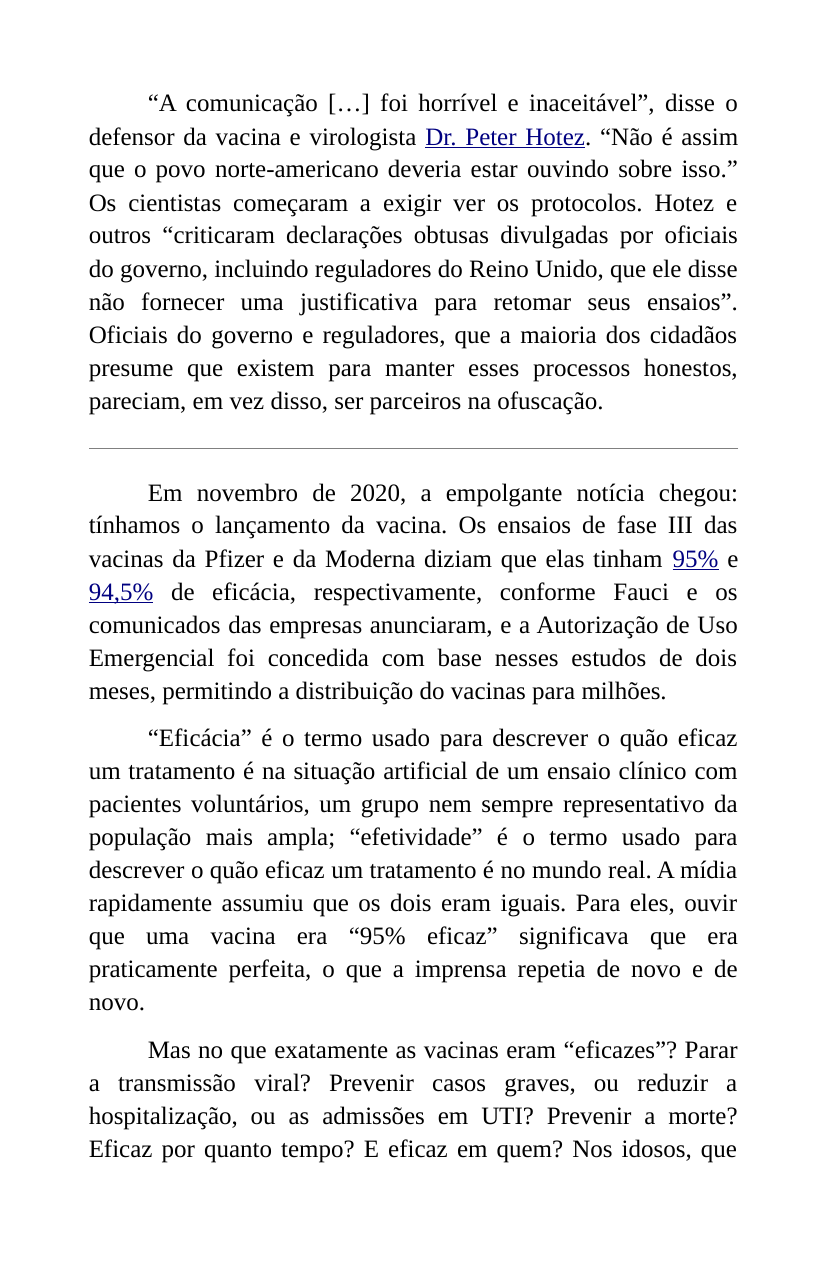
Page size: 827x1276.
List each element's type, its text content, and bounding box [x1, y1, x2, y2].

text “A comunicação […] foi horrível e inaceitável”, disse o defensor da vacina e virologista Dr. Peter Hotez. “Não é assim que o povo norte-americano deveria estar ouvindo sobre isso.” Os cientistas começaram a exigir ver os protocolos. Hotez e outros “criticaram declarações obtusas divulgadas por oficiais do governo, incluindo reguladores do Reino Unido, que ele disse não fornecer uma justificativa para retomar seus ensaios”. Oficiais do governo e reguladores, que a maioria dos cidadãos presume que existem para manter esses processos honestos, pareciam, em vez disso, ser parceiros na ofuscação. [88, 88, 738, 414]
text Mas no que exatamente as vacinas eram “eficazes”? Parar a transmissão viral? Prevenir casos graves, ou reduzir a hospitalização, ou as admissões em UTI? Prevenir a morte? Eficaz por quanto tempo? E eficaz em quem? Nos idosos, que [88, 1035, 738, 1163]
text “Eficácia” é o termo usado para descrever o quão eficaz um tratamento é na situação artificial de um ensaio clínico com pacientes voluntários, um grupo nem sempre representativo da população mais ampla; “efetividade” é o termo usado para descrever o quão eficaz um tratamento é no mundo real. A mídia rapidamente assumiu que os dois eram iguais. Para eles, ouvir que uma vacina era “95% eficaz” significava que era praticamente perfeita, o que a imprensa repetia de novo e de novo. [88, 723, 738, 1016]
text Em novembro de 2020, a empolgante notícia chegou: tínhamos o lançamento da vacina. Os ensaios de fase III das vacinas da Pfizer e da Moderna diziam que elas tinham 95% e 94,5% de eficácia, respectivamente, conforme Fauci e os comunicados das empresas anunciaram, e a Autorização de Uso Emergencial foi concedida com base nesses estudos de dois meses, permitindo a distribuição do vacinas para milhões. [88, 478, 738, 704]
